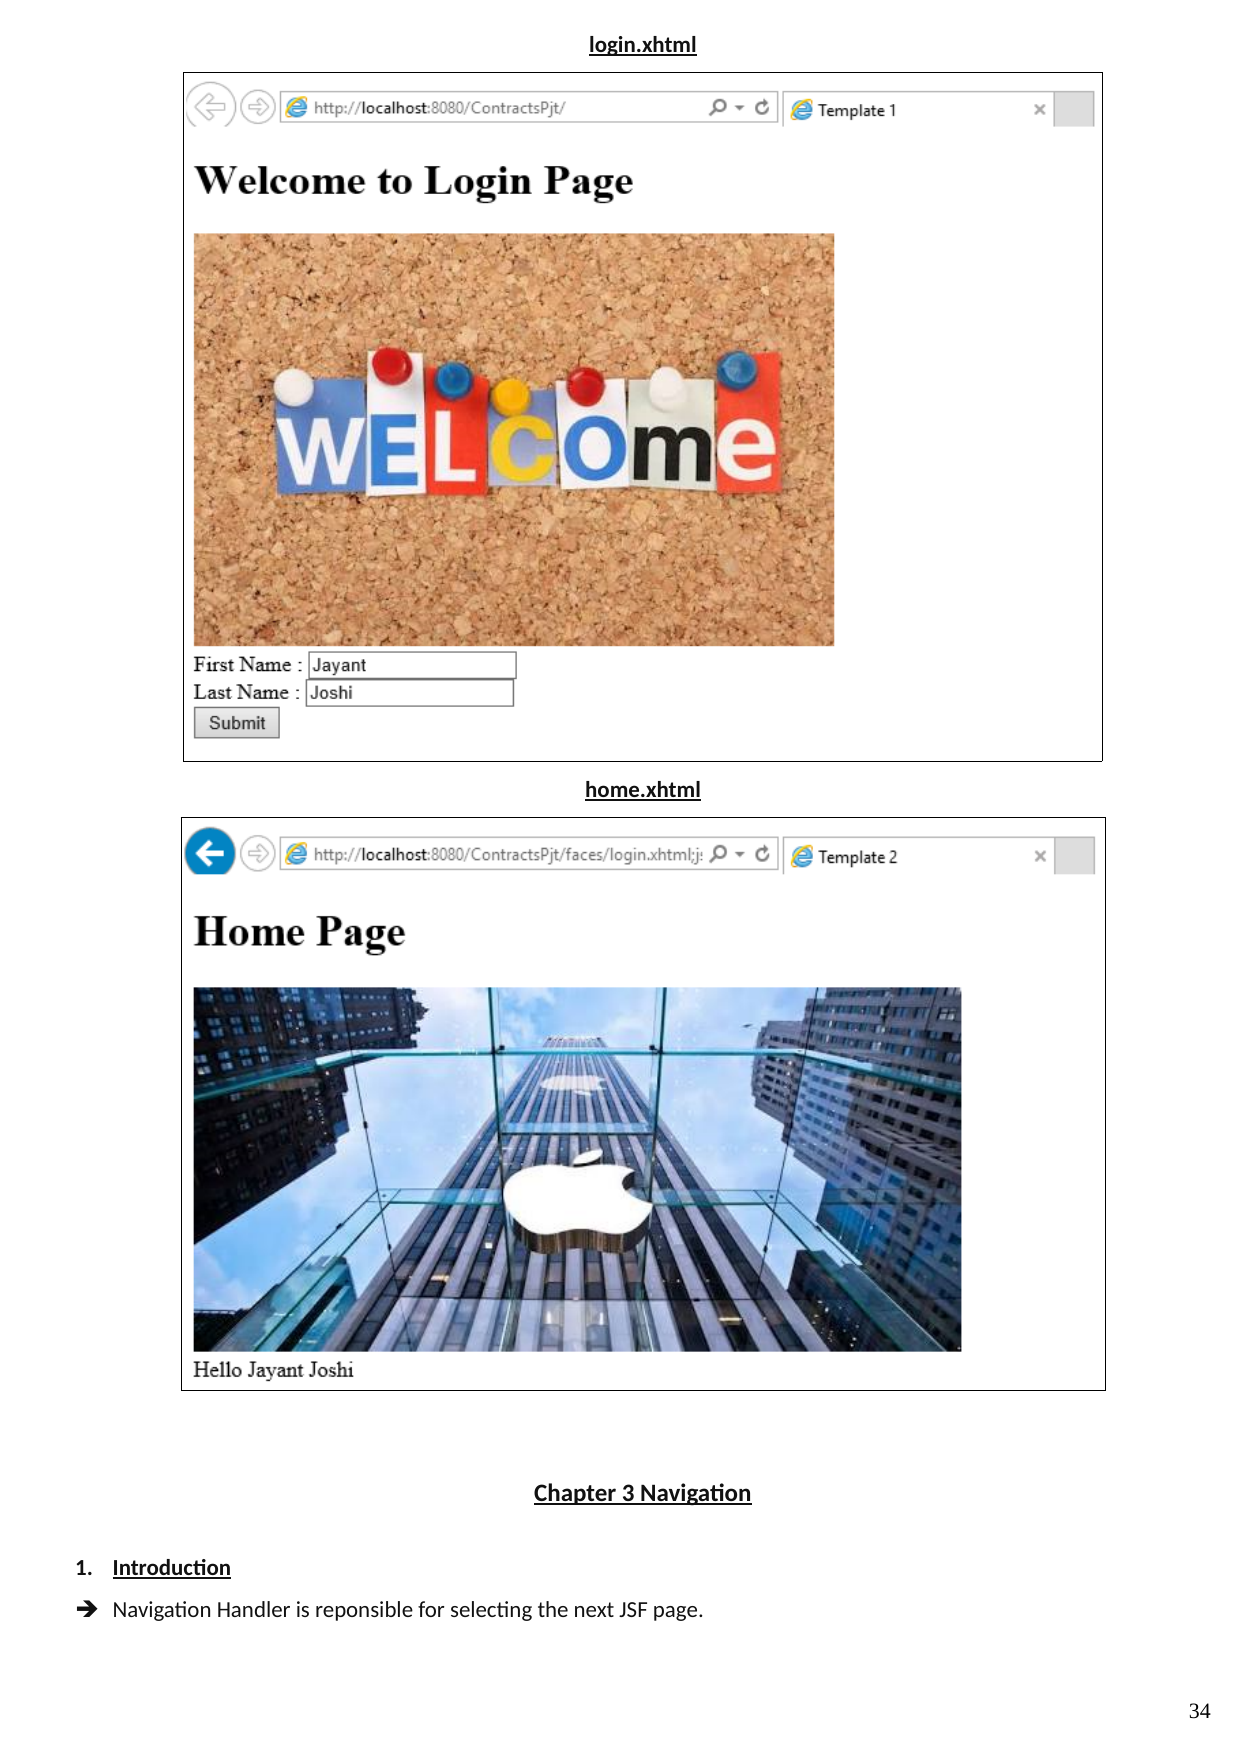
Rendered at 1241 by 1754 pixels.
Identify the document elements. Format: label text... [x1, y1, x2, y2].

list 1. Introduction [75, 1553, 1211, 1581]
text login.xhtml [75, 30, 1211, 58]
list Navigation Handler is reponsible for selecting the next JSF page. [75, 1595, 1211, 1623]
text Chapter 3 Navigation [75, 1477, 1211, 1508]
text home.xhtml [75, 72, 1211, 803]
